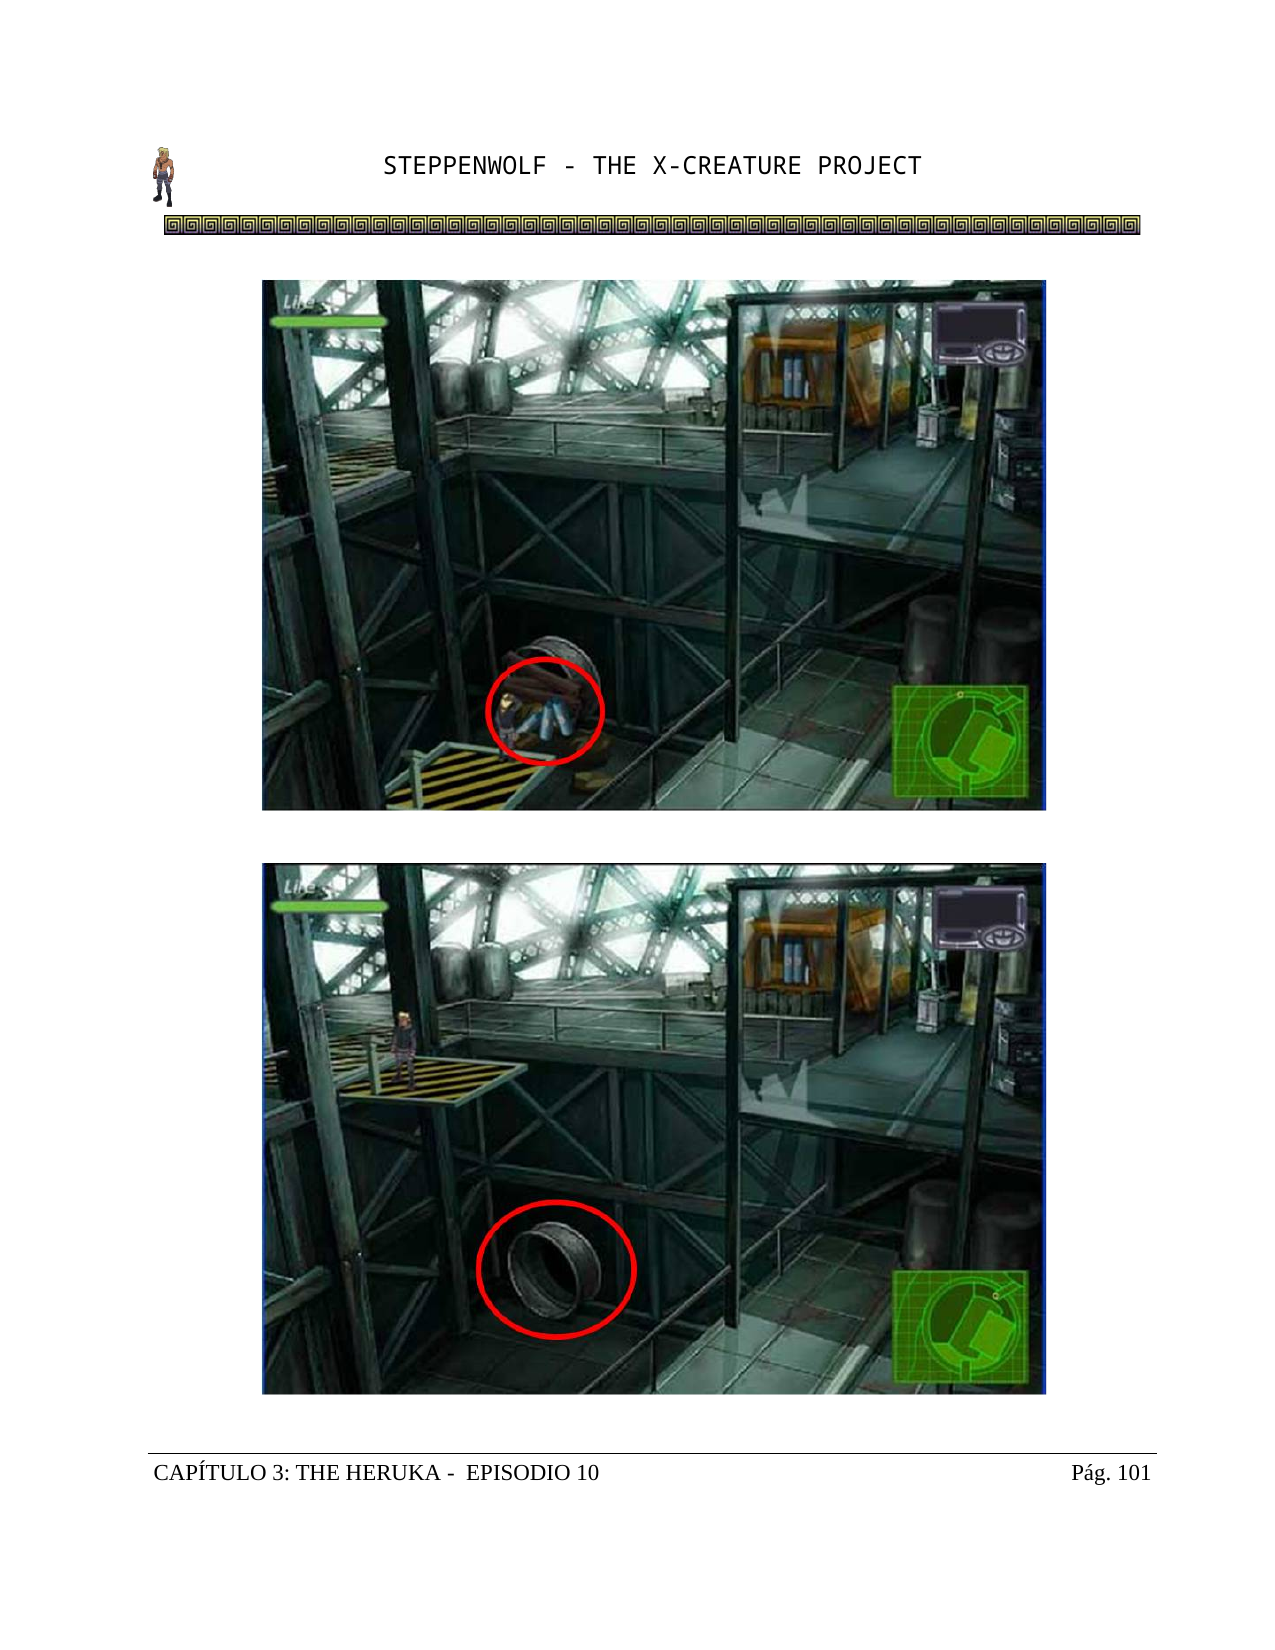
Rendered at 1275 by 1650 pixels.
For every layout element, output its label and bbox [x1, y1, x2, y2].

picture [164, 215, 1141, 235]
picture [261, 279, 1047, 811]
picture [261, 863, 1047, 1395]
picture [147, 147, 181, 207]
